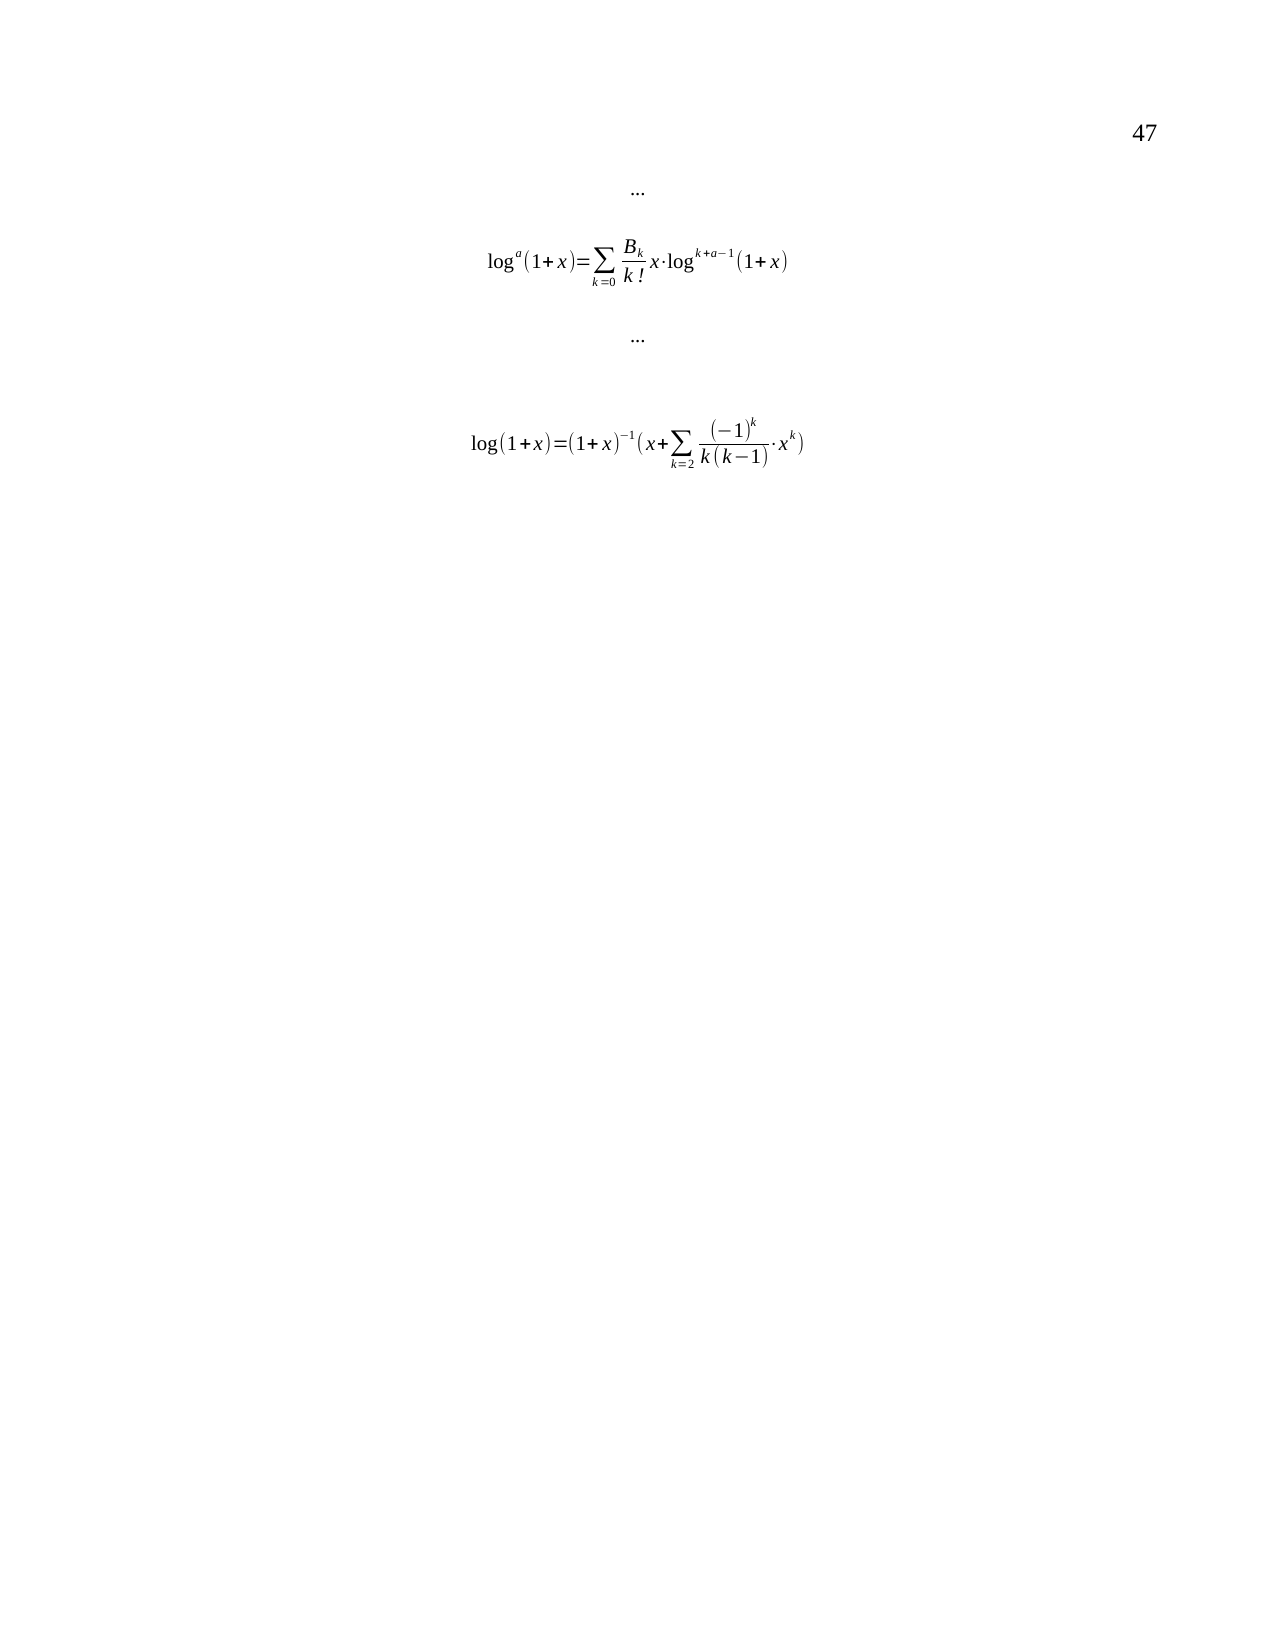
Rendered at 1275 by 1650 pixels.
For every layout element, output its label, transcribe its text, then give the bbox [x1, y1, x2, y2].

text ... [118, 176, 1157, 200]
text ... [118, 323, 1157, 347]
